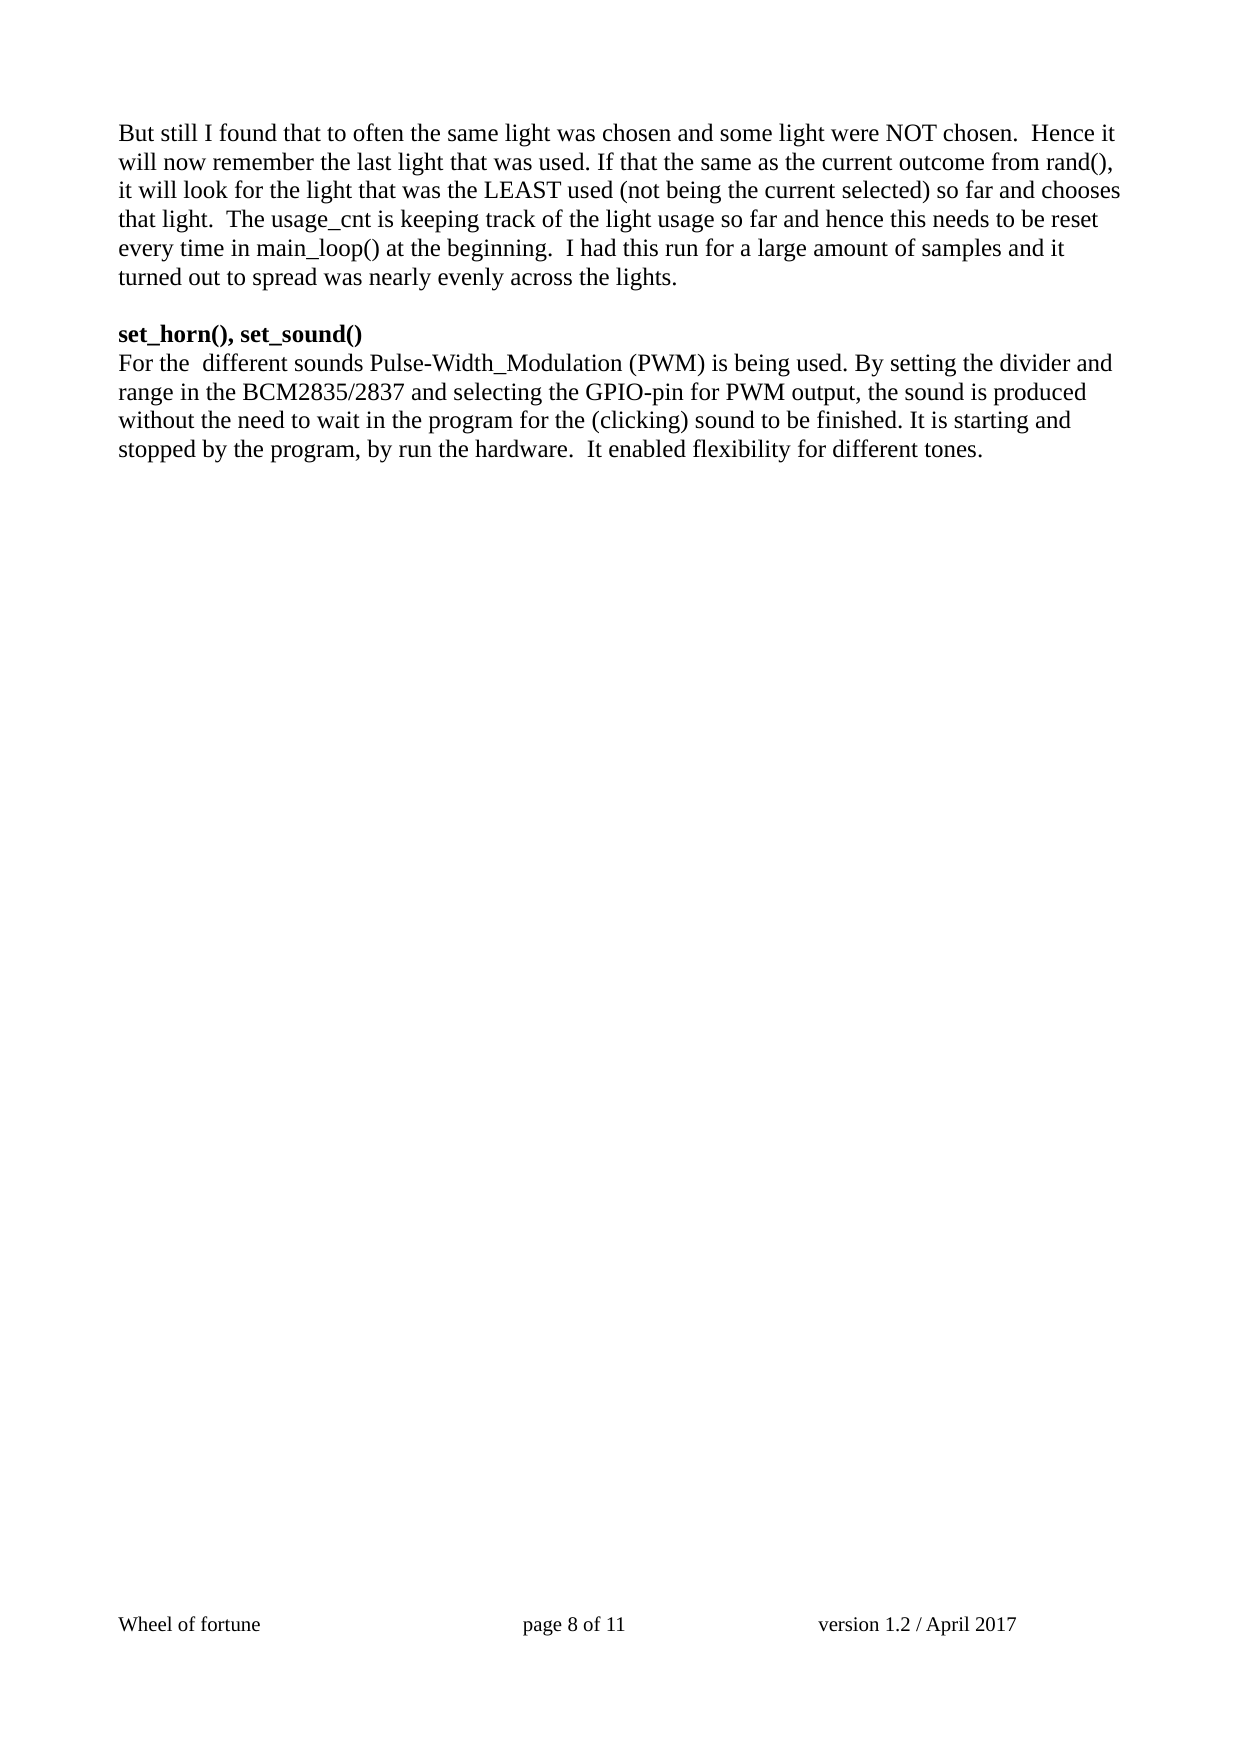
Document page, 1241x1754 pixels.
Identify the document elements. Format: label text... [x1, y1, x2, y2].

text For the different sounds Pulse-Width_Modulation (PWM) is being used. By setting the divider and range in the BCM2835/2837 and selecting the GPIO-pin for PWM output, the sound is produced without the need to wait in the program for the (clicking) sound to be finished. It is starting and stopped by the program, by run the hardware. It enabled flexibility for different tones. [118, 348, 1122, 463]
text But still I found that to often the same light was chosen and some light were NOT chosen. Hence it will now remember the last light that was used. If that the same as the current outcome from rand(), it will look for the light that was the LEAST used (not being the current selected) so far and chooses that light. The usage_cnt is keeping track of the light usage so far and hence this needs to be reset every time in main_loop() at the beginning. I had this run for a large amount of samples and it turned out to spread was nearly evenly across the lights. [118, 118, 1122, 291]
text set_horn(), set_sound() [118, 319, 1122, 348]
